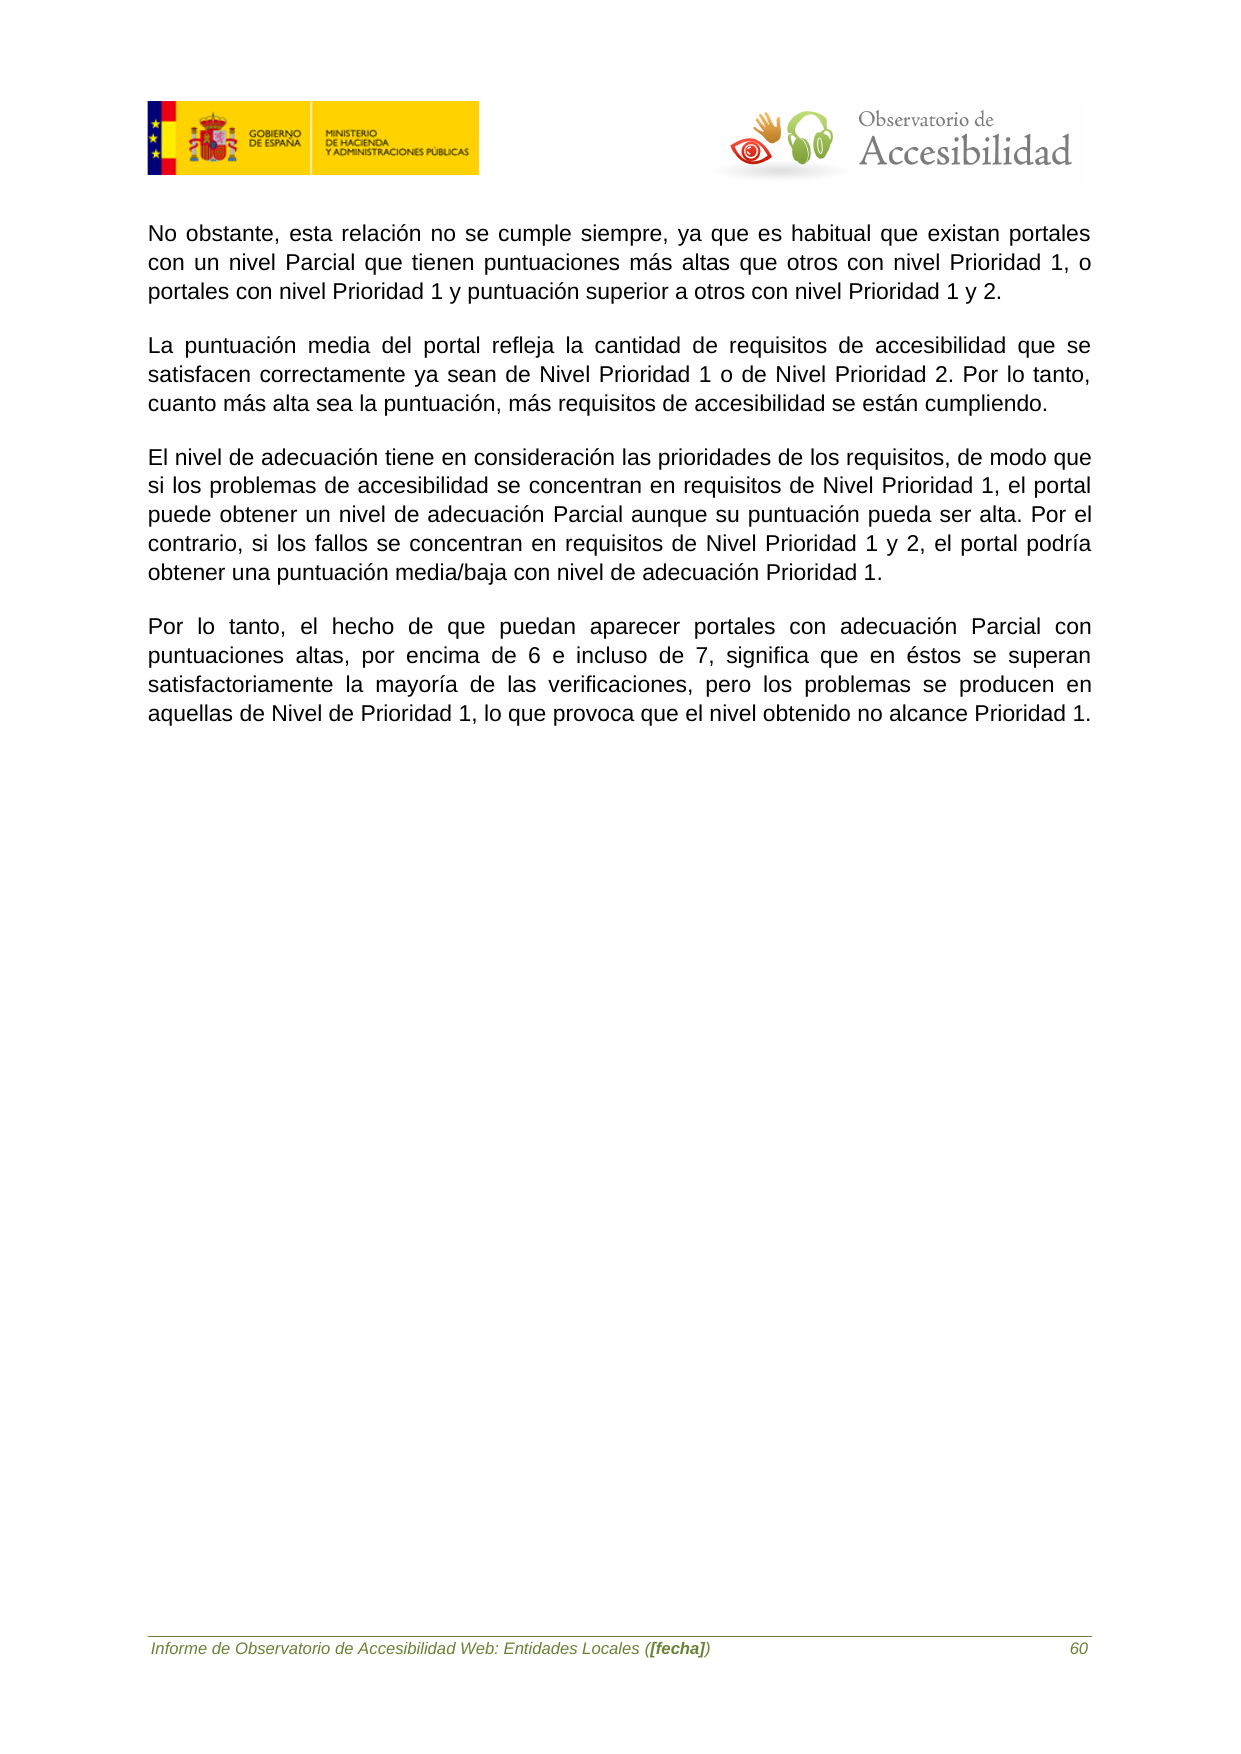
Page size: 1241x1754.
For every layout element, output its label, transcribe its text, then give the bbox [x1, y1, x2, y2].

picture [147, 101, 479, 175]
text Por lo tanto, el hecho de que puedan aparecer portales con adecuación Parcial con puntuaciones altas, por encima de 6 e incluso de 7, significa que en éstos se superan satisfactoriamente la mayoría de las verificaciones, pero los problemas se producen en aquellas de Nivel de Prioridad 1, lo que provoca que el nivel obtenido no alcance Prioridad 1. [148, 613, 1092, 726]
text El nivel de adecuación tiene en consideración las prioridades de los requisitos, de modo que si los problemas de accesibilidad se concentran en requisitos de Nivel Prioridad 1, el portal puede obtener un nivel de adecuación Parcial aunque su puntuación pueda ser alta. Por el contrario, si los fallos se concentran en requisitos de Nivel Prioridad 1 y 2, el portal podría obtener una puntuación media/baja con nivel de adecuación Prioridad 1. [148, 443, 1092, 586]
text La puntuación media del portal refleja la cantidad de requisitos de accesibilidad que se satisfacen correctamente ya sean de Nivel Prioridad 1 o de Nivel Prioridad 2. Por lo tanto, cuanto más alta sea la puntuación, más requisitos de accesibilidad se están cumpliendo. [148, 332, 1092, 416]
text No obstante, esta relación no se cumple siempre, ya que es habitual que existan portales con un nivel Parcial que tienen puntuaciones más altas que otros con nivel Prioridad 1, o portales con nivel Prioridad 1 y puntuación superior a otros con nivel Prioridad 1 y 2. [148, 220, 1092, 304]
picture [710, 102, 1086, 185]
